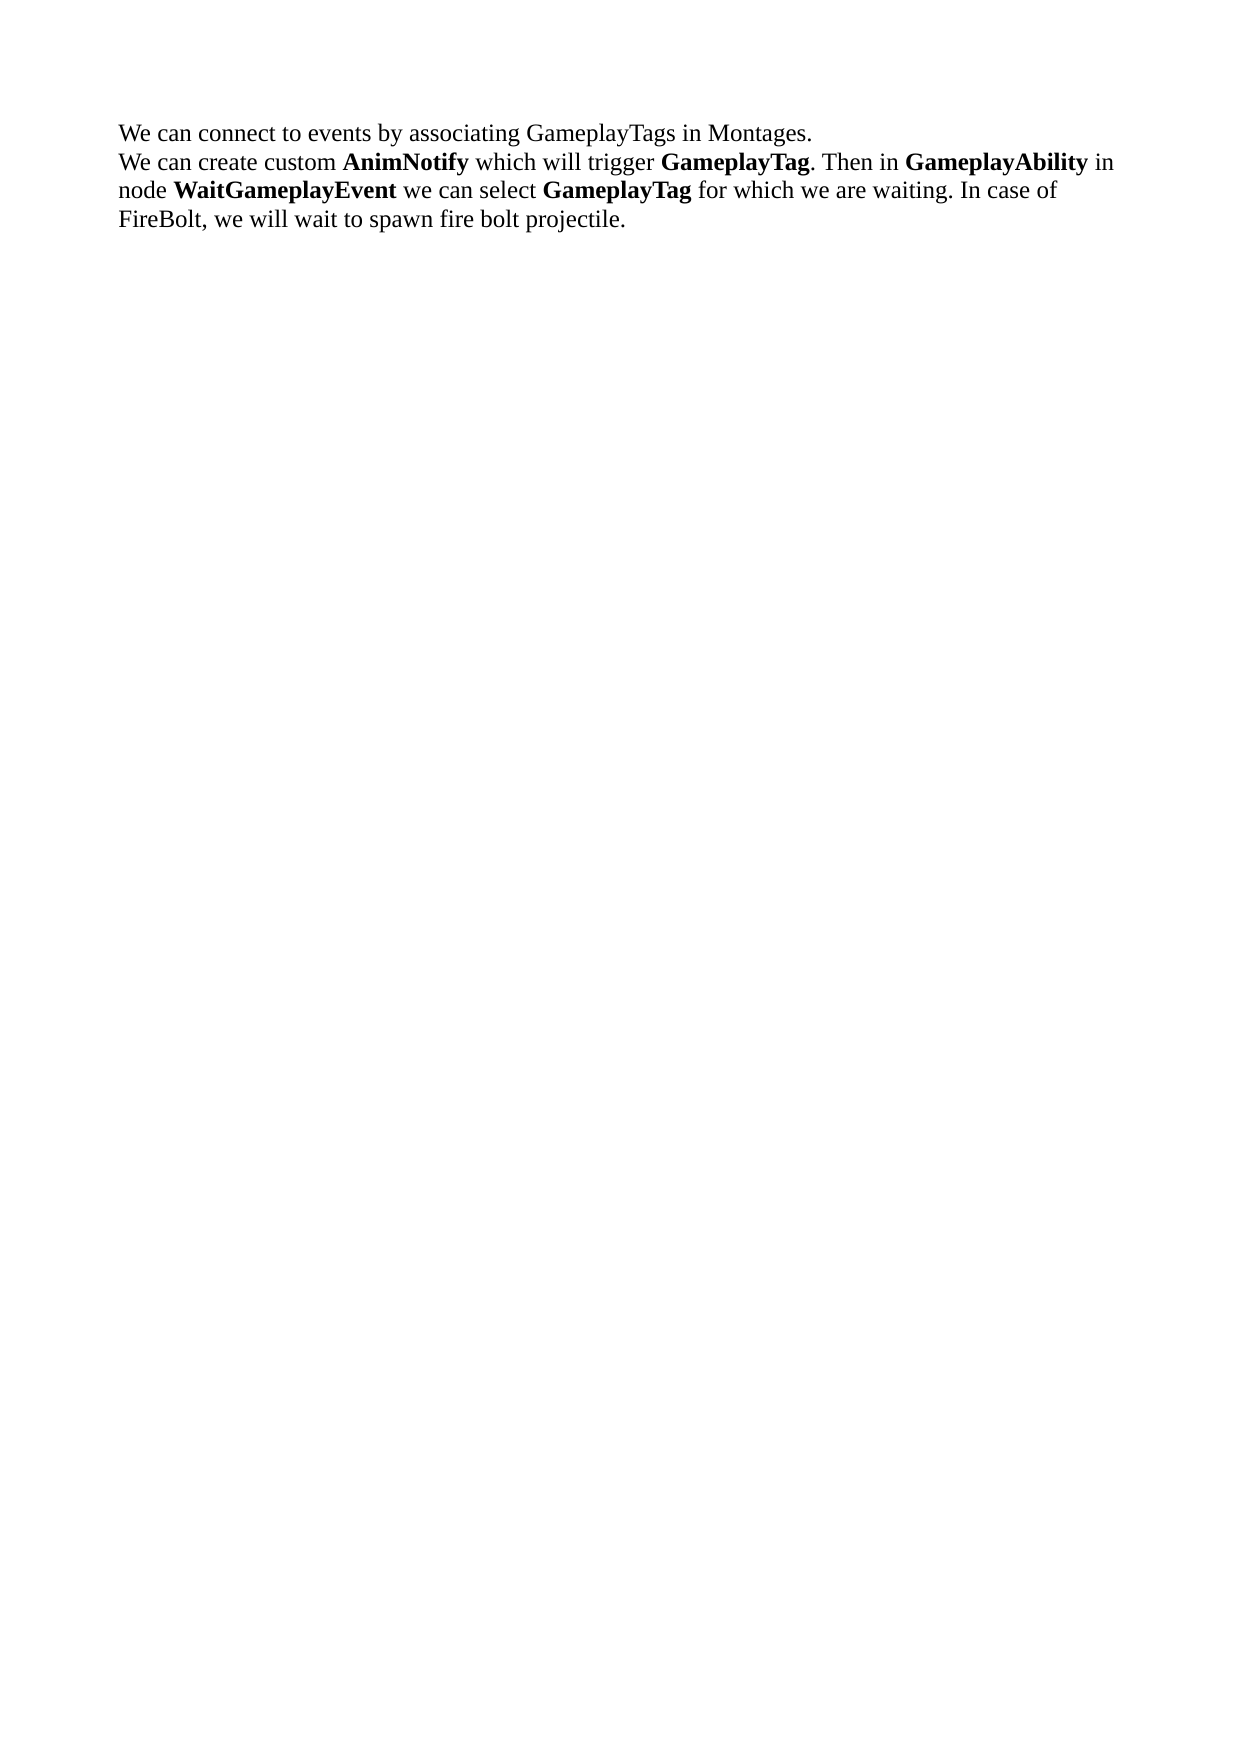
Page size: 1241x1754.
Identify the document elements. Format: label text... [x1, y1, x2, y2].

text We can connect to events by associating GameplayTags in Montages. [118, 118, 1122, 147]
text We can create custom AnimNotify which will trigger GameplayTag. Then in GameplayAbility in node WaitGameplayEvent we can select GameplayTag for which we are waiting. In case of FireBolt, we will wait to spawn fire bolt projectile. [118, 147, 1122, 233]
